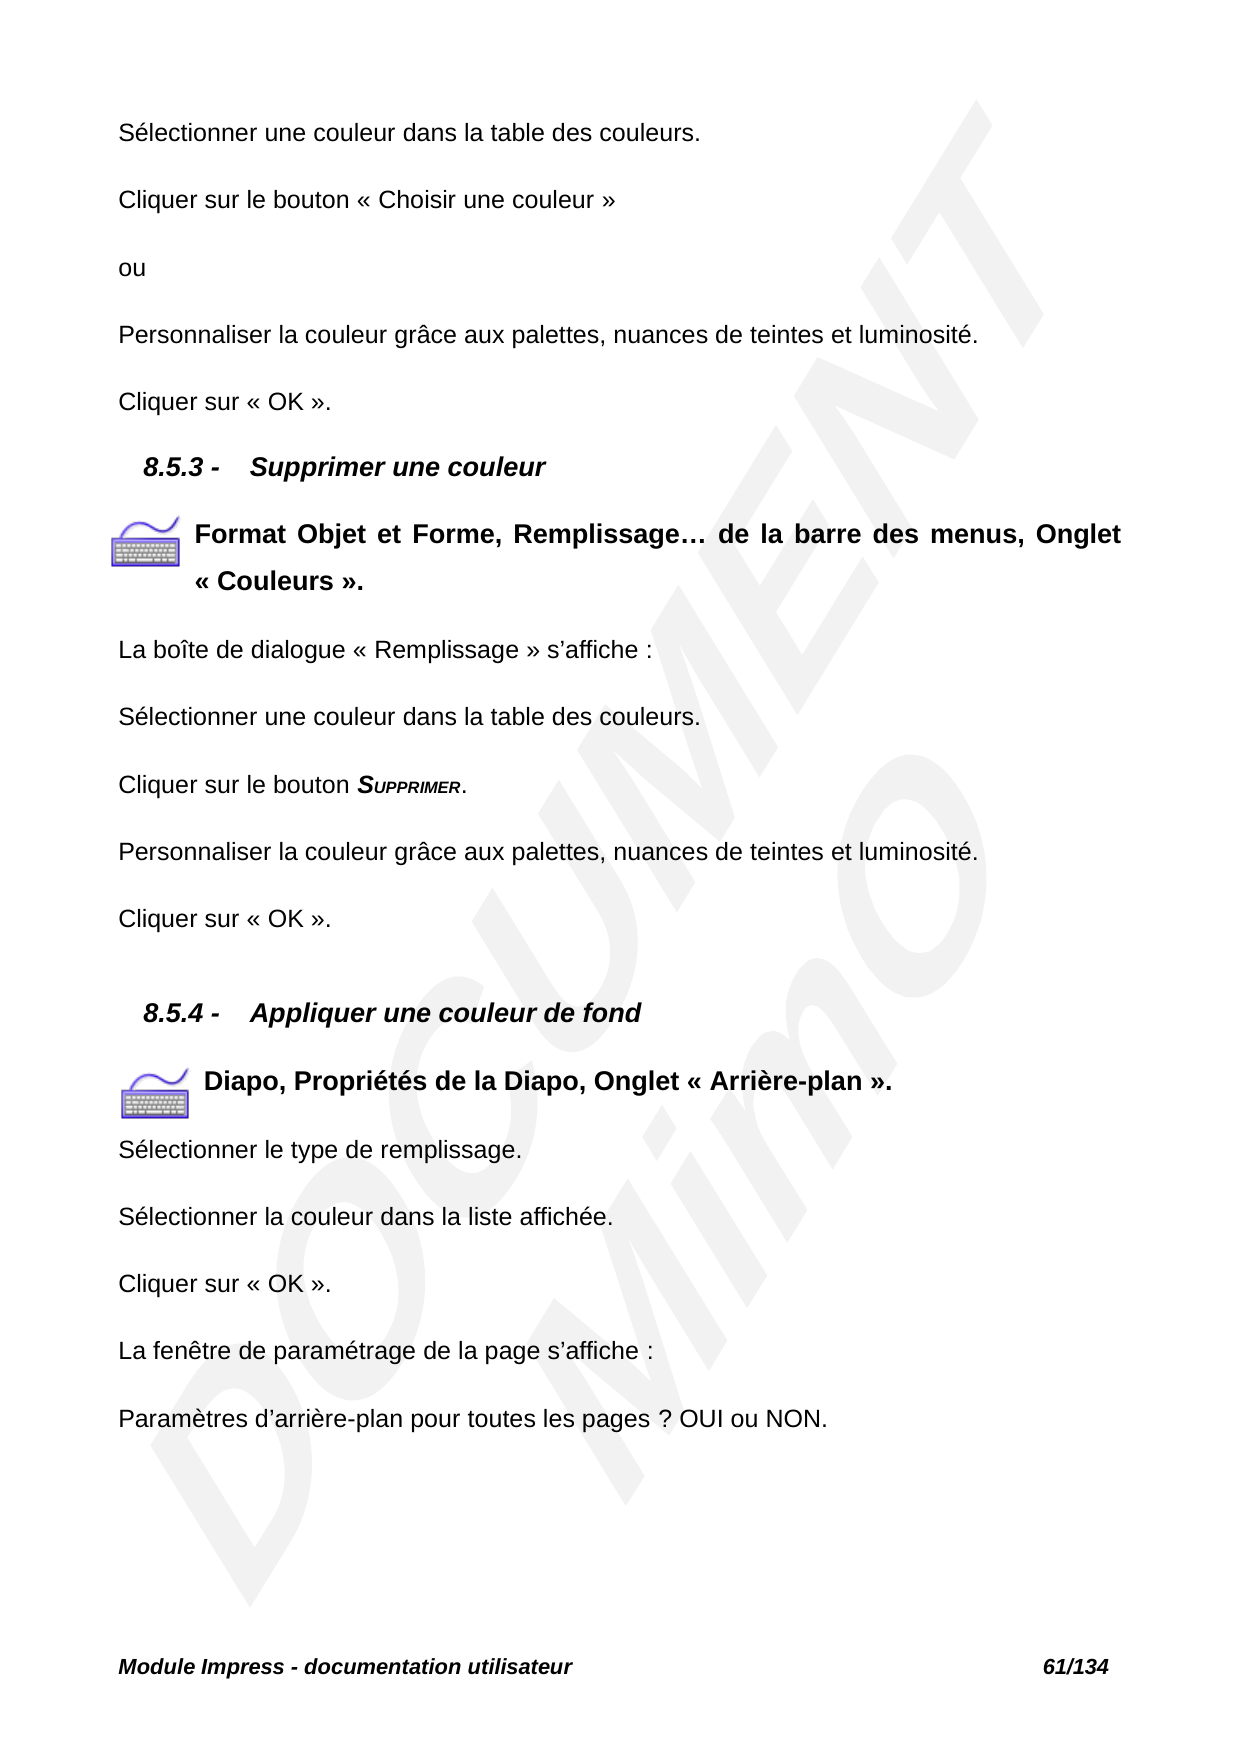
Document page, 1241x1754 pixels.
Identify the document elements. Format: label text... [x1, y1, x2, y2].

text La fenêtre de paramétrage de la page s’affiche : [118, 1336, 1122, 1365]
text Personnaliser la couleur grâce aux palettes, nuances de teintes et luminosité. [118, 319, 1122, 349]
text Sélectionner le type de remplissage. [118, 1135, 1122, 1164]
text Paramètres d’arrière-plan pour toutes les pages ? OUI ou NON. [118, 1403, 1122, 1432]
text Cliquer sur le bouton Supprimer. [118, 769, 1122, 798]
text Cliquer sur « OK ». [118, 904, 1122, 933]
text Format Objet et Forme, Remplissage… de la barre des menus, Onglet « Couleurs ». [118, 518, 1122, 596]
text Diapo, Propriétés de la Diapo, Onglet « Arrière-plan ». [192, 1064, 1122, 1096]
subtitle Supprimer une couleur [143, 451, 1122, 482]
text ou [118, 252, 1122, 281]
text La boîte de dialogue « Remplissage » s’affiche : [118, 635, 1122, 664]
subtitle Appliquer une couleur de fond [143, 997, 1122, 1028]
text Cliquer sur le bouton « Choisir une couleur » [118, 185, 1122, 214]
text Cliquer sur « OK ». [118, 1269, 1122, 1298]
picture [117, 1058, 192, 1133]
text Sélectionner la couleur dans la liste affichée. [118, 1202, 1122, 1231]
text Cliquer sur « OK ». [118, 387, 1122, 416]
text Sélectionner une couleur dans la table des couleurs. [118, 702, 1122, 731]
picture [107, 505, 183, 581]
text Sélectionner une couleur dans la table des couleurs. [118, 118, 1122, 147]
text Personnaliser la couleur grâce aux palettes, nuances de teintes et luminosité. [118, 837, 1122, 866]
